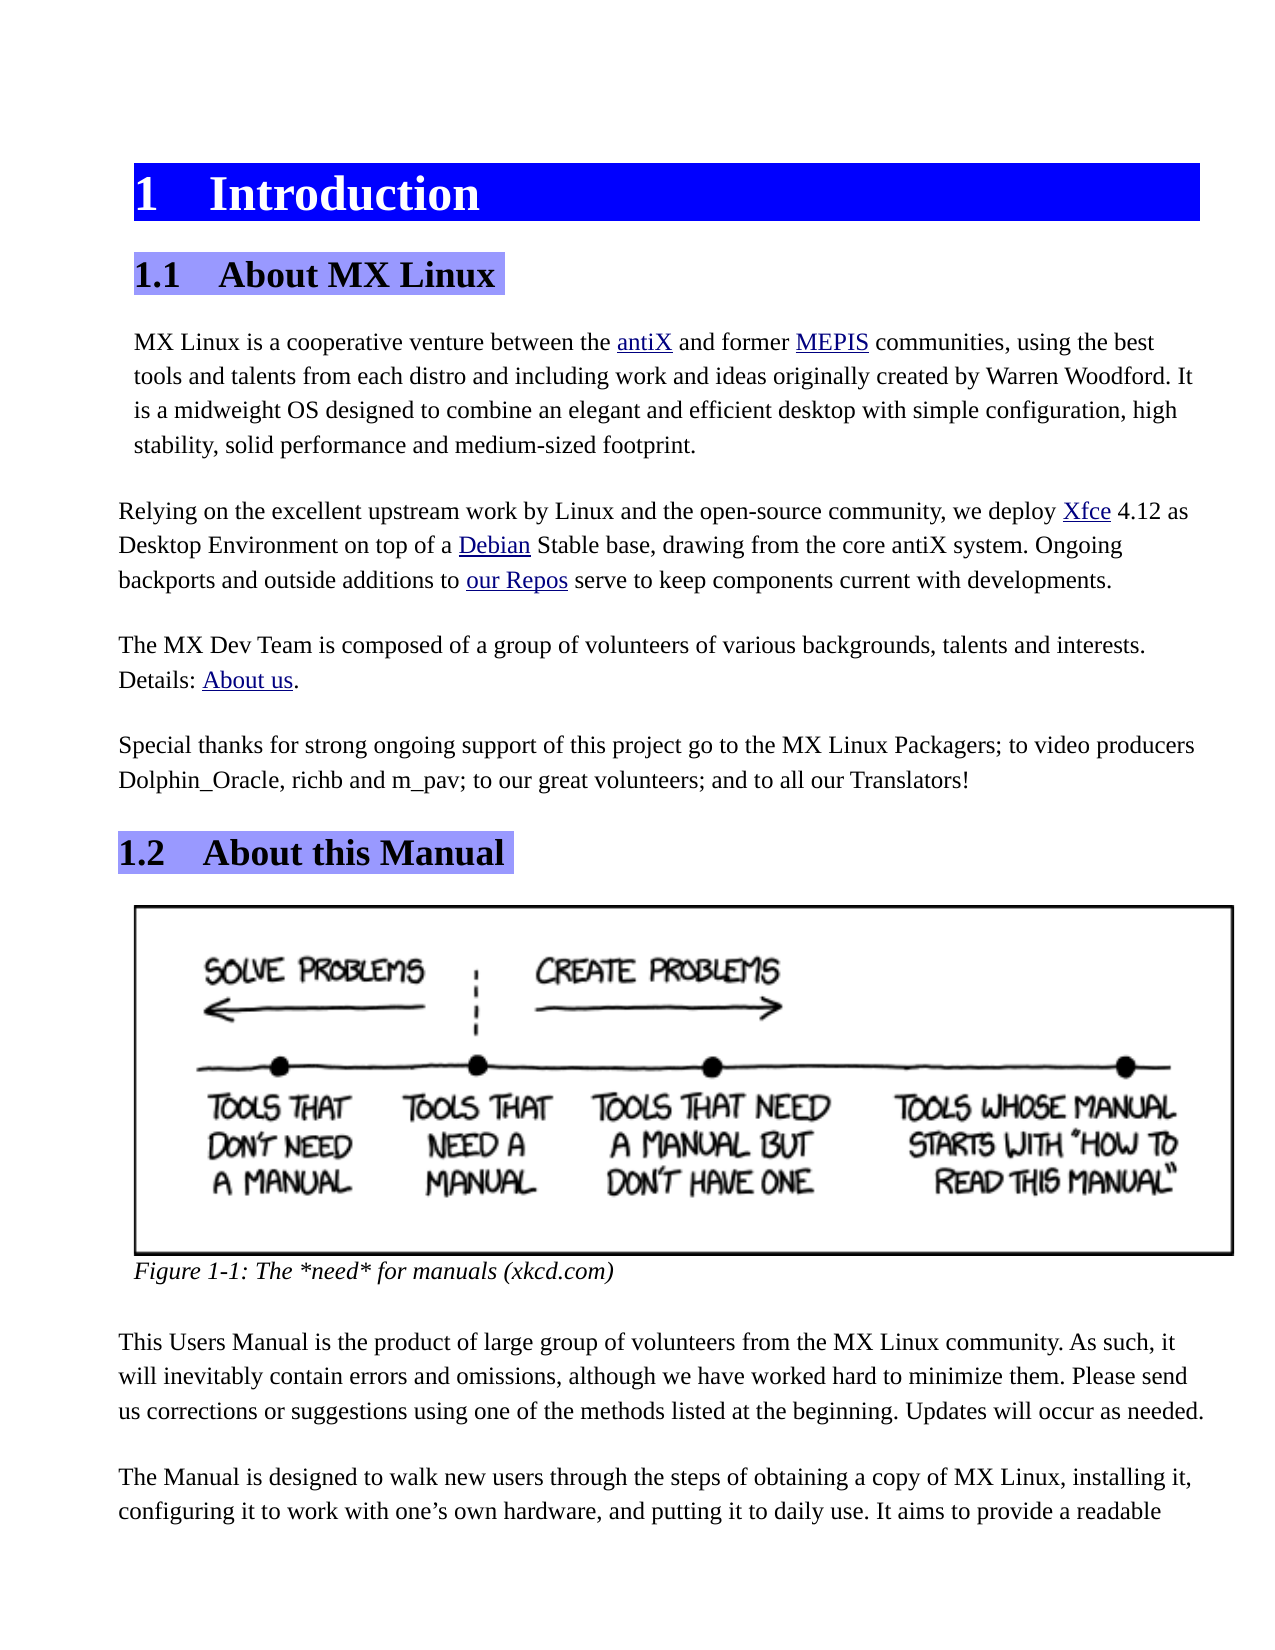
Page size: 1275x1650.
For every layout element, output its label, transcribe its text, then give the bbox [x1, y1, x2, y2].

text MX Linux is a cooperative venture between the antiX and former MEPIS communities, using the best tools and talents from each distro and including work and ideas originally created by Warren Woodford. It is a midweight OS designed to combine an elegant and efficient desktop with simple configuration, high stability, solid performance and medium-sized footprint. [134, 327, 1200, 459]
subtitle 1.1 About MX Linux [505, 252, 1200, 295]
text This Users Manual is the product of large group of volunteers from the MX Linux community. As such, it will inevitably contain errors and omissions, although we have worked hard to minimize them. Please send us corrections or suggestions using one of the methods listed at the beginning. Updates will occur as needed. [118, 1327, 1216, 1424]
picture [133, 905, 1235, 1256]
text Special thanks for strong ongoing support of this project go to the MX Linux Packagers; to video producers Dolphin_Oracle, richb and m_pav; to our great volunteers; and to all our Translators! [118, 731, 1216, 794]
text The MX Dev Team is composed of a group of volunteers of various backgrounds, talents and interests. Details: About us. [118, 630, 1216, 694]
text Relying on the excellent upstream work by Linux and the open-source community, we deploy Xfce 4.12 as Desktop Environment on top of a Debian Stable base, drawing from the core antiX system. Ongoing backports and outside additions to our Repos serve to keep components current with developments. [118, 496, 1216, 593]
text The Manual is designed to walk new users through the steps of obtaining a copy of MX Linux, installing it, configuring it to work with one’s own hardware, and putting it to daily use. It aims to provide a readable [118, 1462, 1216, 1525]
text Figure 1-1: The *need* for manuals (xkcd.com) [134, 1256, 1234, 1284]
subtitle 1 Introduction [134, 163, 1200, 221]
subtitle 1.2 About this Manual [514, 831, 1201, 874]
